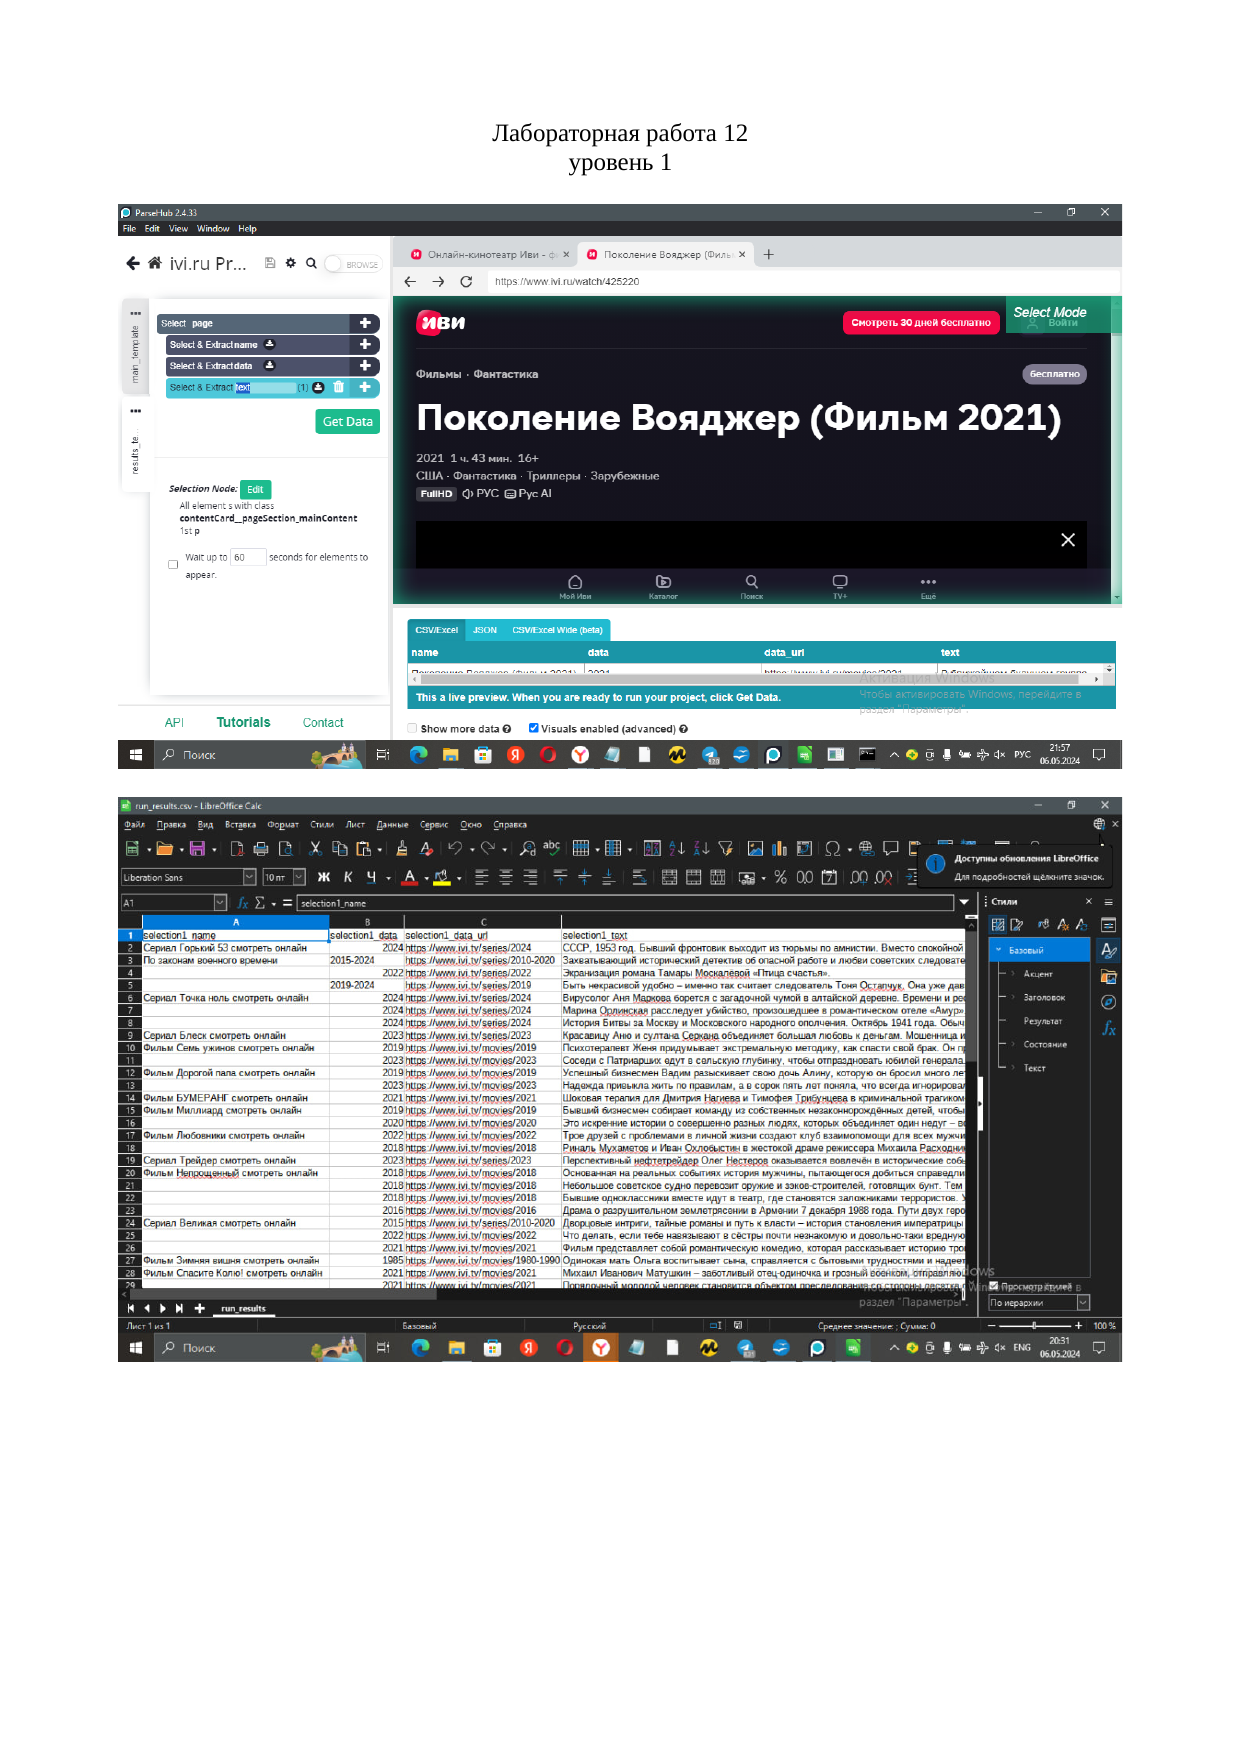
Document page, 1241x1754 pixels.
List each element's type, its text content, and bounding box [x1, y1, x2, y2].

text Лабораторная работа 12 [118, 118, 1122, 147]
text уровень 1 [118, 147, 1122, 176]
picture [118, 797, 1123, 1362]
picture [118, 204, 1123, 769]
